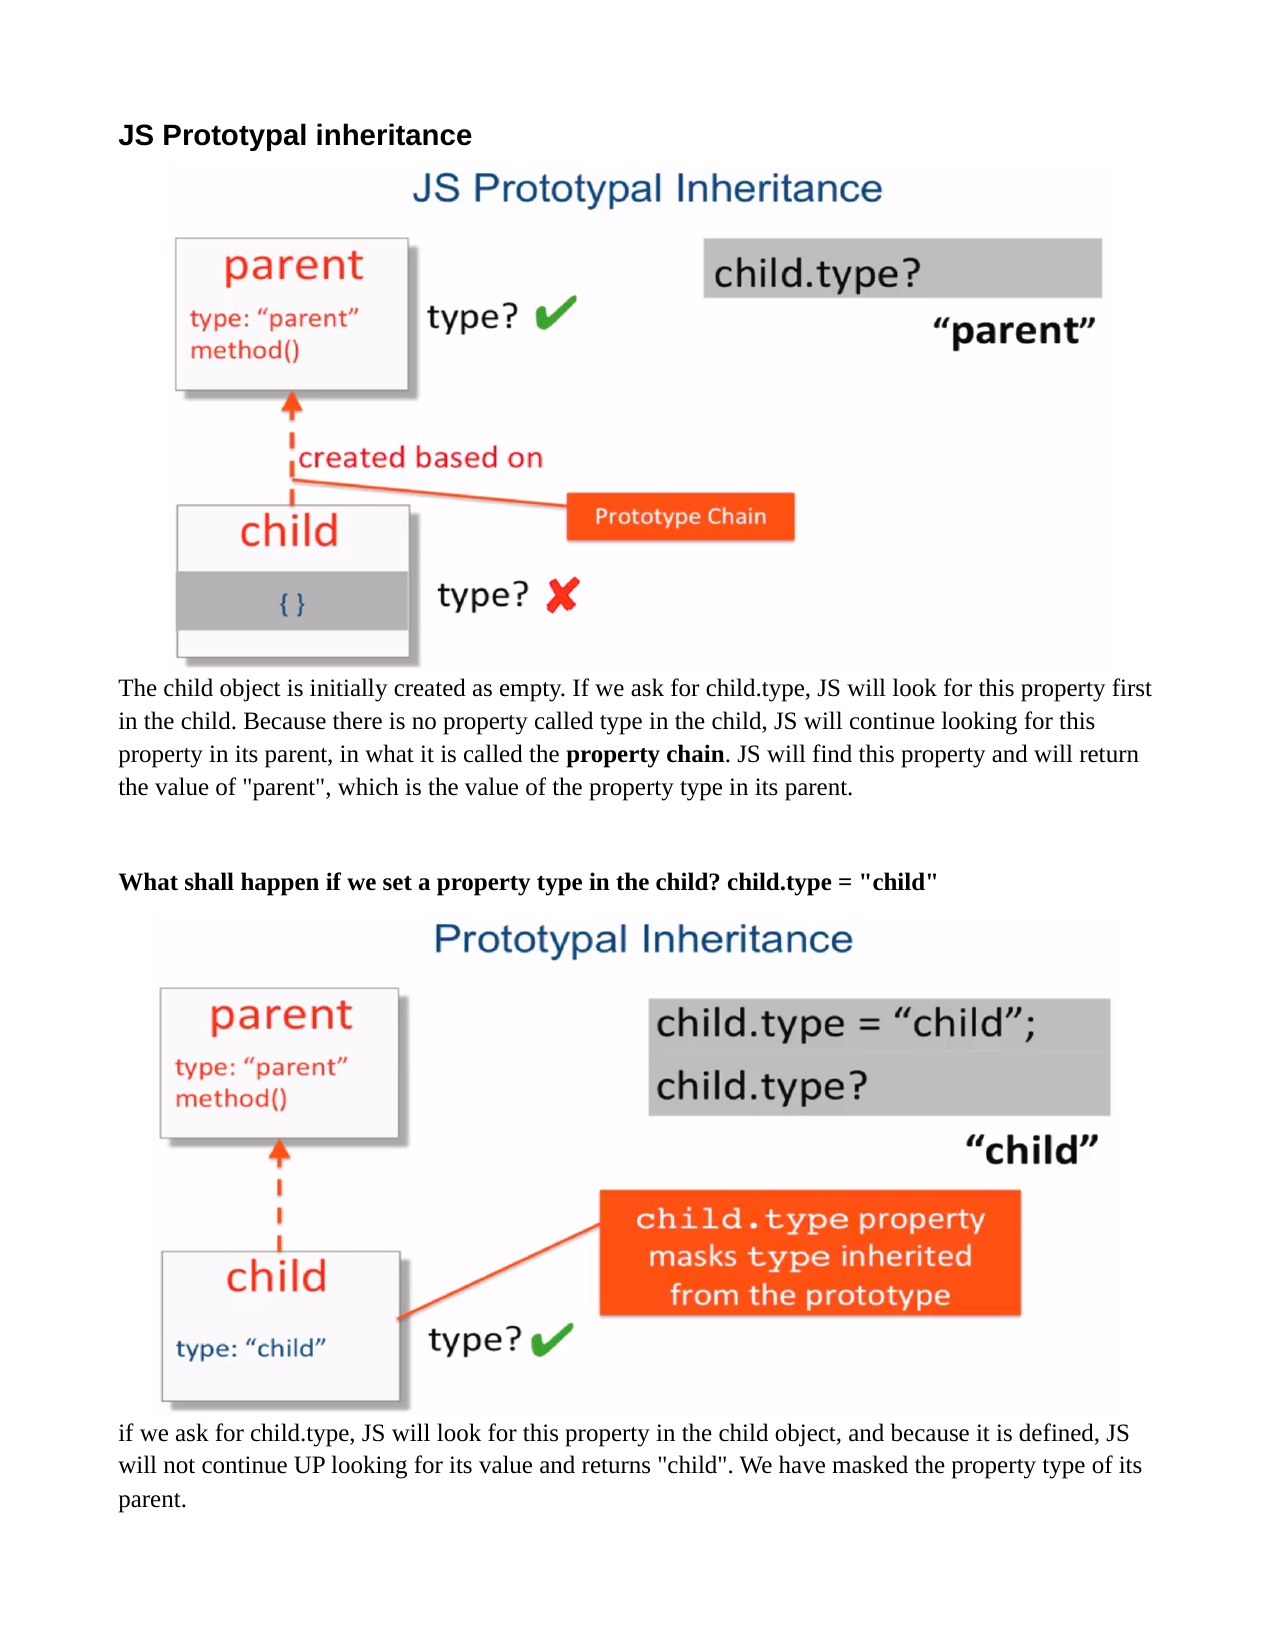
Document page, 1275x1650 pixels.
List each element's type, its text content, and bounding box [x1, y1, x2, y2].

picture [166, 164, 1109, 669]
text The child object is initially created as empty. If we ask for child.type, JS will look for this property first in the child. Because there is no property called type in the child, JS will continue looking for this property in its parent, in what it is called the property chain. JS will find this property and will return the value of "parent", which is the value of the property type in its parent. [118, 164, 1157, 801]
text What shall happen if we set a property type in the child? child.type = "child" [118, 867, 1157, 896]
text if we ask for child.type, JS will look for this property in the child object, and because it is defined, JS will not continue UP looking for its value and returns "child". We have masked the property type of its parent. [118, 915, 1157, 1512]
subtitle JS Prototypal inheritance [118, 118, 1157, 152]
picture [152, 915, 1123, 1414]
